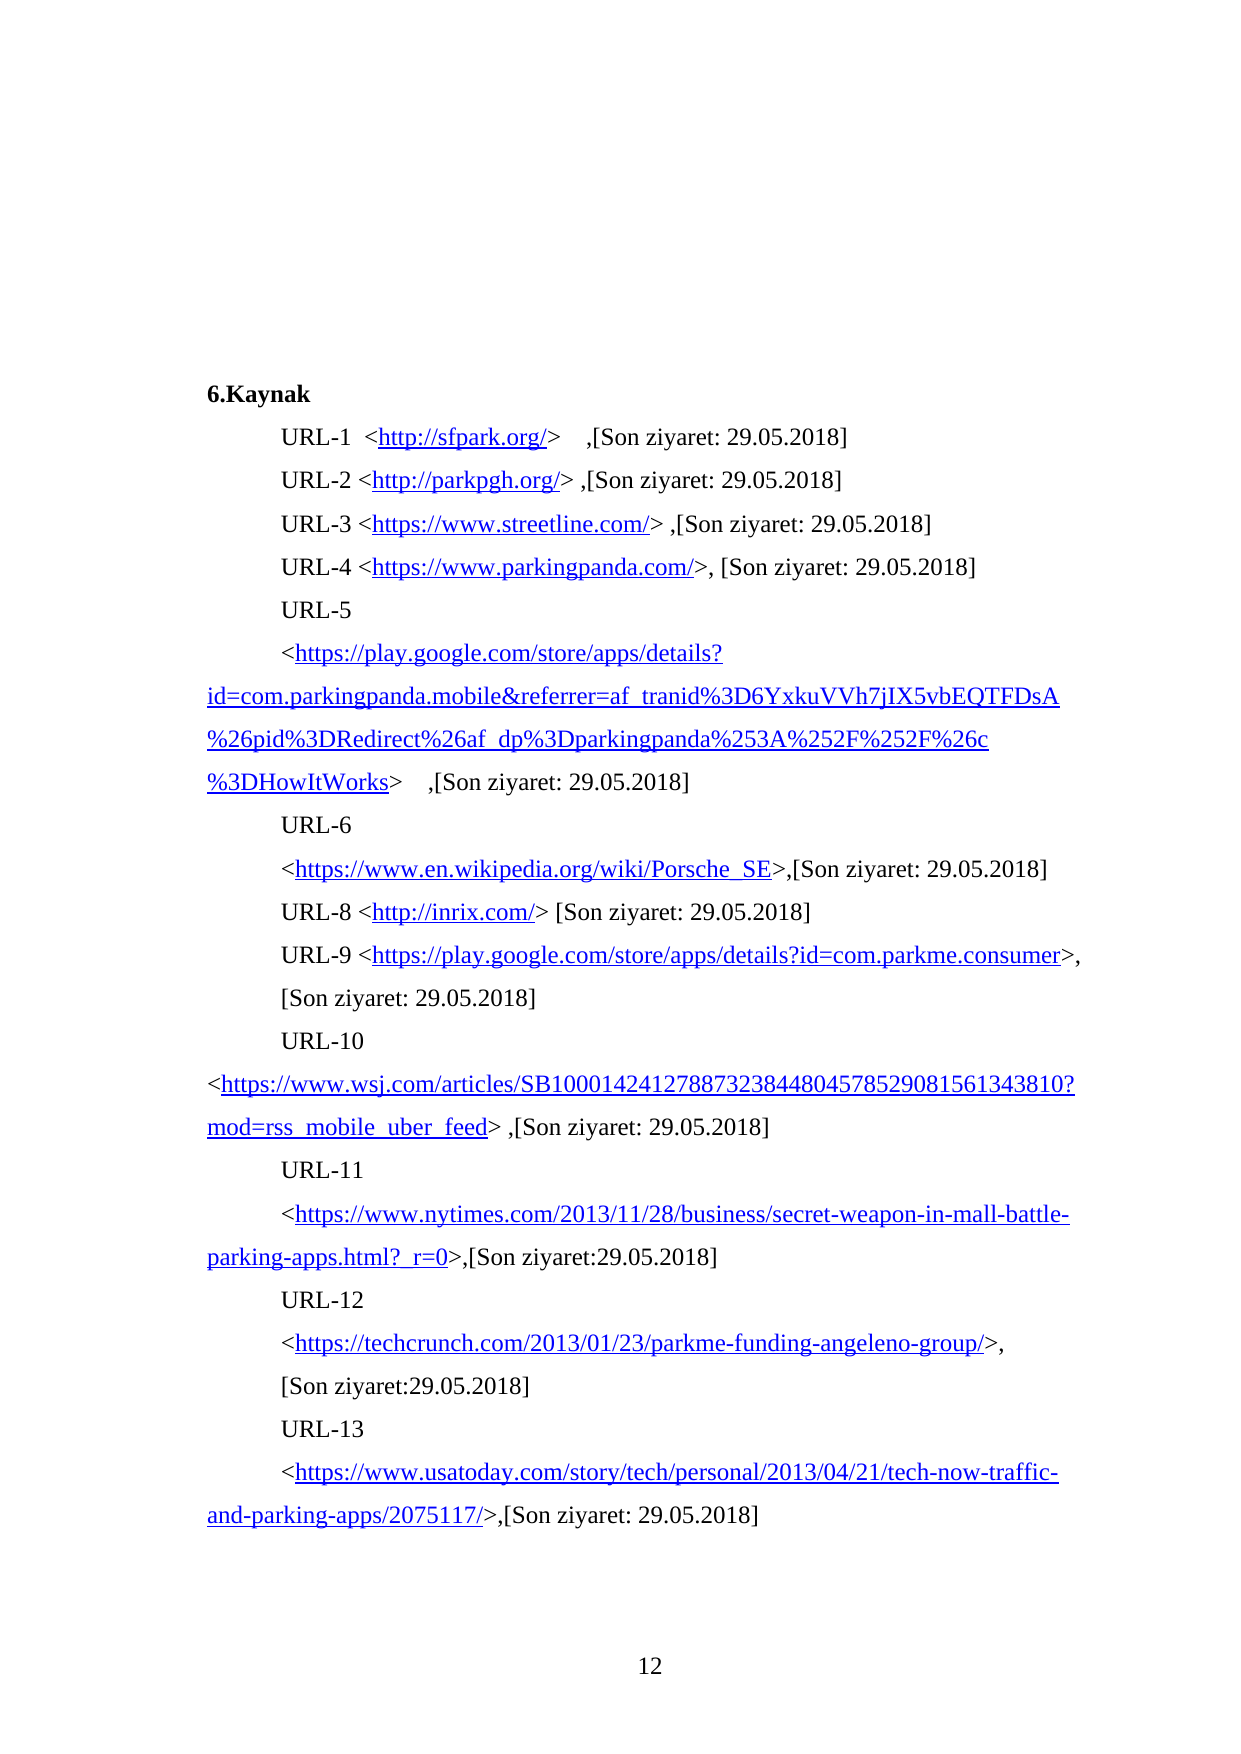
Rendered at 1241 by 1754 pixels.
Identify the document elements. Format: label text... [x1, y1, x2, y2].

text <https://techcrunch.com/2013/01/23/parkme-funding-angeleno-group/>, [207, 1328, 1092, 1357]
text URL-3 <https://www.streetline.com/> ,[Son ziyaret: 29.05.2018] [207, 509, 1092, 537]
text <https://www.nytimes.com/2013/11/28/business/secret-weapon-in-mall-battle-parking-apps.html?_r=0>,[Son ziyaret:29.05.2018] [207, 1199, 1092, 1271]
text URL-4 <https://www.parkingpanda.com/>, [Son ziyaret: 29.05.2018] [207, 552, 1092, 581]
text URL-13 [207, 1414, 1092, 1443]
text URL-10 <https://www.wsj.com/articles/SB10001424127887323844804578529081561343810?mod=rss_mobile_uber_feed> ,[Son ziyaret: 29.05.2018] [207, 1026, 1092, 1141]
text URL-1 <http://sfpark.org/> ,[Son ziyaret: 29.05.2018] [207, 422, 1092, 451]
text URL-12 [207, 1285, 1092, 1314]
text <https://www.usatoday.com/story/tech/personal/2013/04/21/tech-now-traffic-and-parking-apps/2075117/>,[Son ziyaret: 29.05.2018] [207, 1457, 1092, 1529]
text [Son ziyaret:29.05.2018] [207, 1371, 1092, 1400]
text <https://www.en.wikipedia.org/wiki/Porsche_SE>,[Son ziyaret: 29.05.2018] [207, 854, 1092, 882]
text <https://play.google.com/store/apps/details?id=com.parkingpanda.mobile&referrer=af_tranid%3D6YxkuVVh7jIX5vbEQTFDsA%26pid%3DRedirect%26af_dp%3Dparkingpanda%253A%252F%252F%26c%3DHowItWorks> ,[Son ziyaret: 29.05.2018] [207, 638, 1092, 796]
text URL-11 [207, 1156, 1092, 1184]
text URL-8 <http://inrix.com/> [Son ziyaret: 29.05.2018] [207, 897, 1092, 926]
text [Son ziyaret: 29.05.2018] [207, 983, 1092, 1012]
text URL-5 [207, 595, 1092, 624]
text URL-9 <https://play.google.com/store/apps/details?id=com.parkme.consumer>, [207, 940, 1092, 969]
text URL-2 <http://parkpgh.org/> ,[Son ziyaret: 29.05.2018] [207, 466, 1092, 494]
subtitle 6.Kaynak [207, 379, 1092, 408]
text URL-6 [207, 811, 1092, 839]
